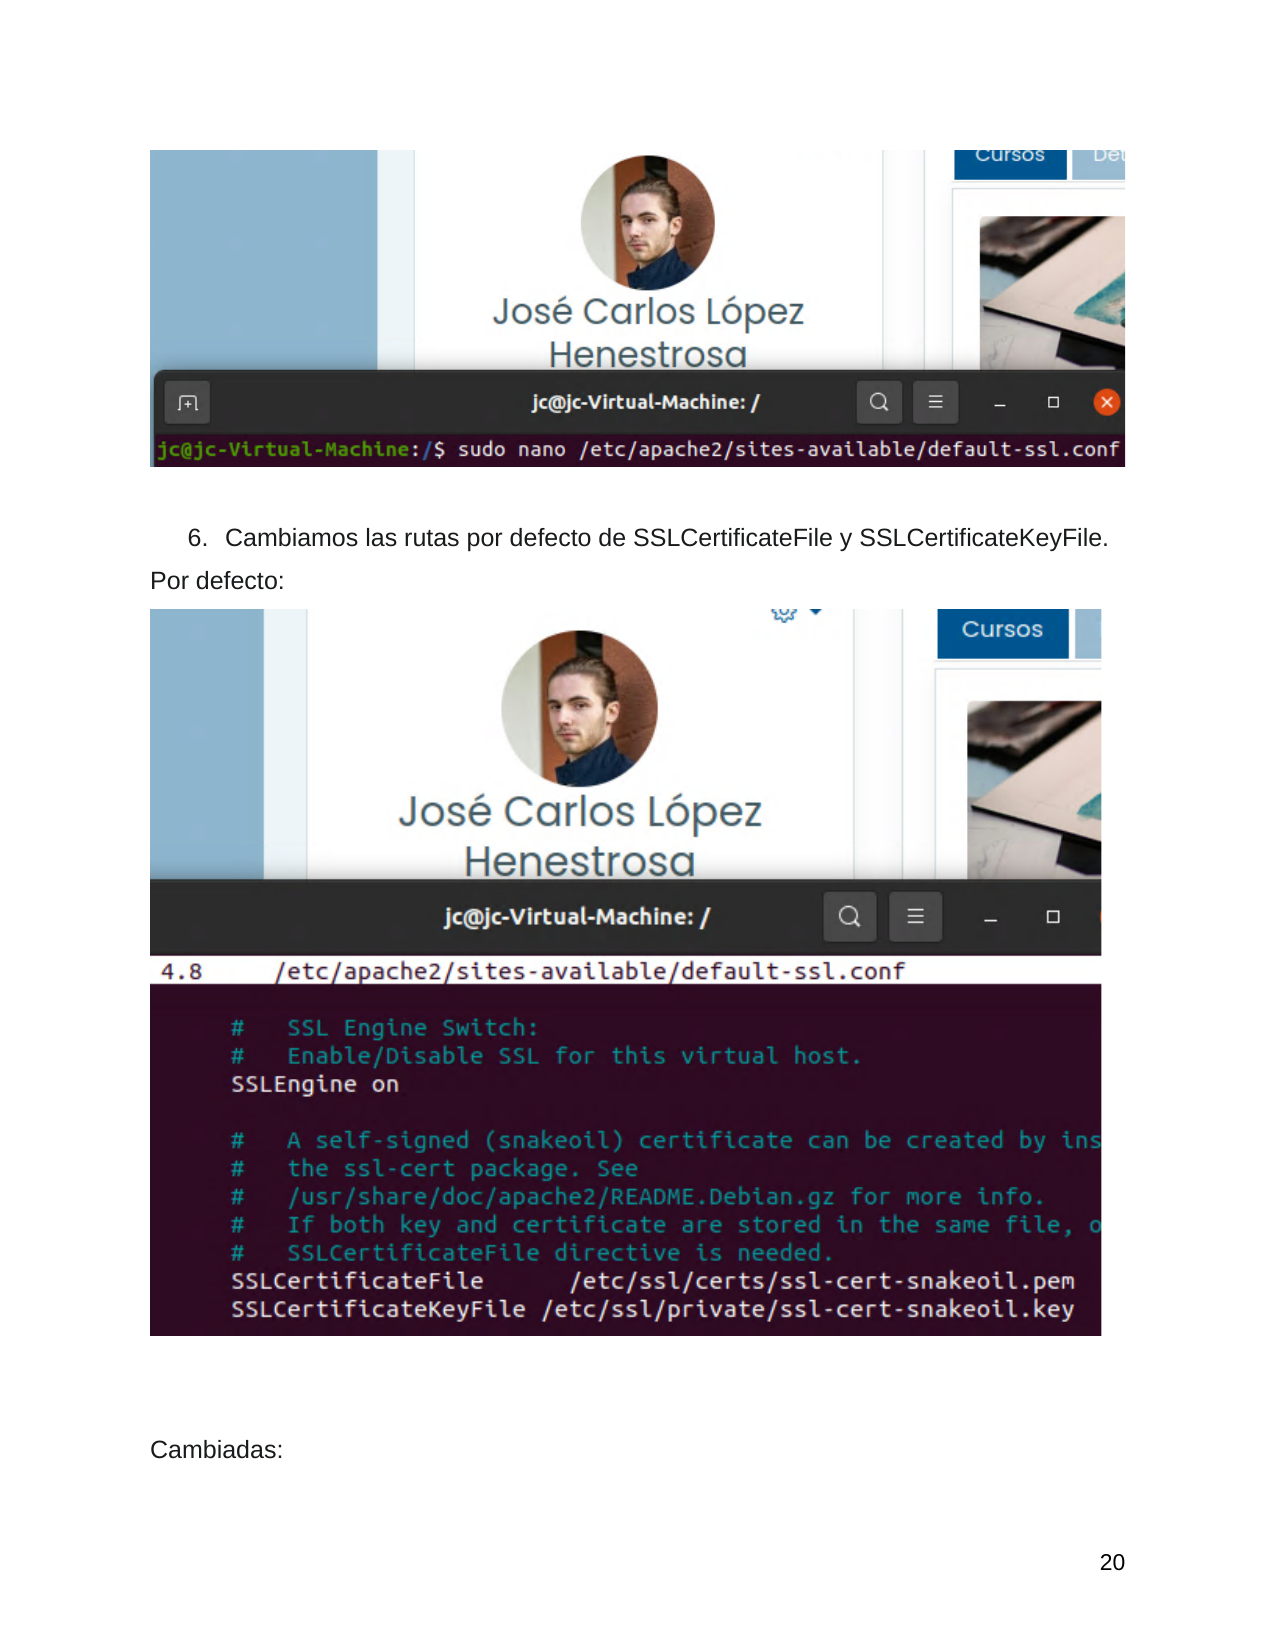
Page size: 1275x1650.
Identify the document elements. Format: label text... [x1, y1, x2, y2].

list Cambiamos las rutas por defecto de SSLCertificateFile y SSLCertificateKeyFile. [187, 523, 1125, 552]
picture [150, 150, 1125, 467]
text Por defecto: [150, 566, 1125, 595]
text Cambiadas: [150, 1435, 1125, 1464]
picture [150, 609, 1102, 1336]
